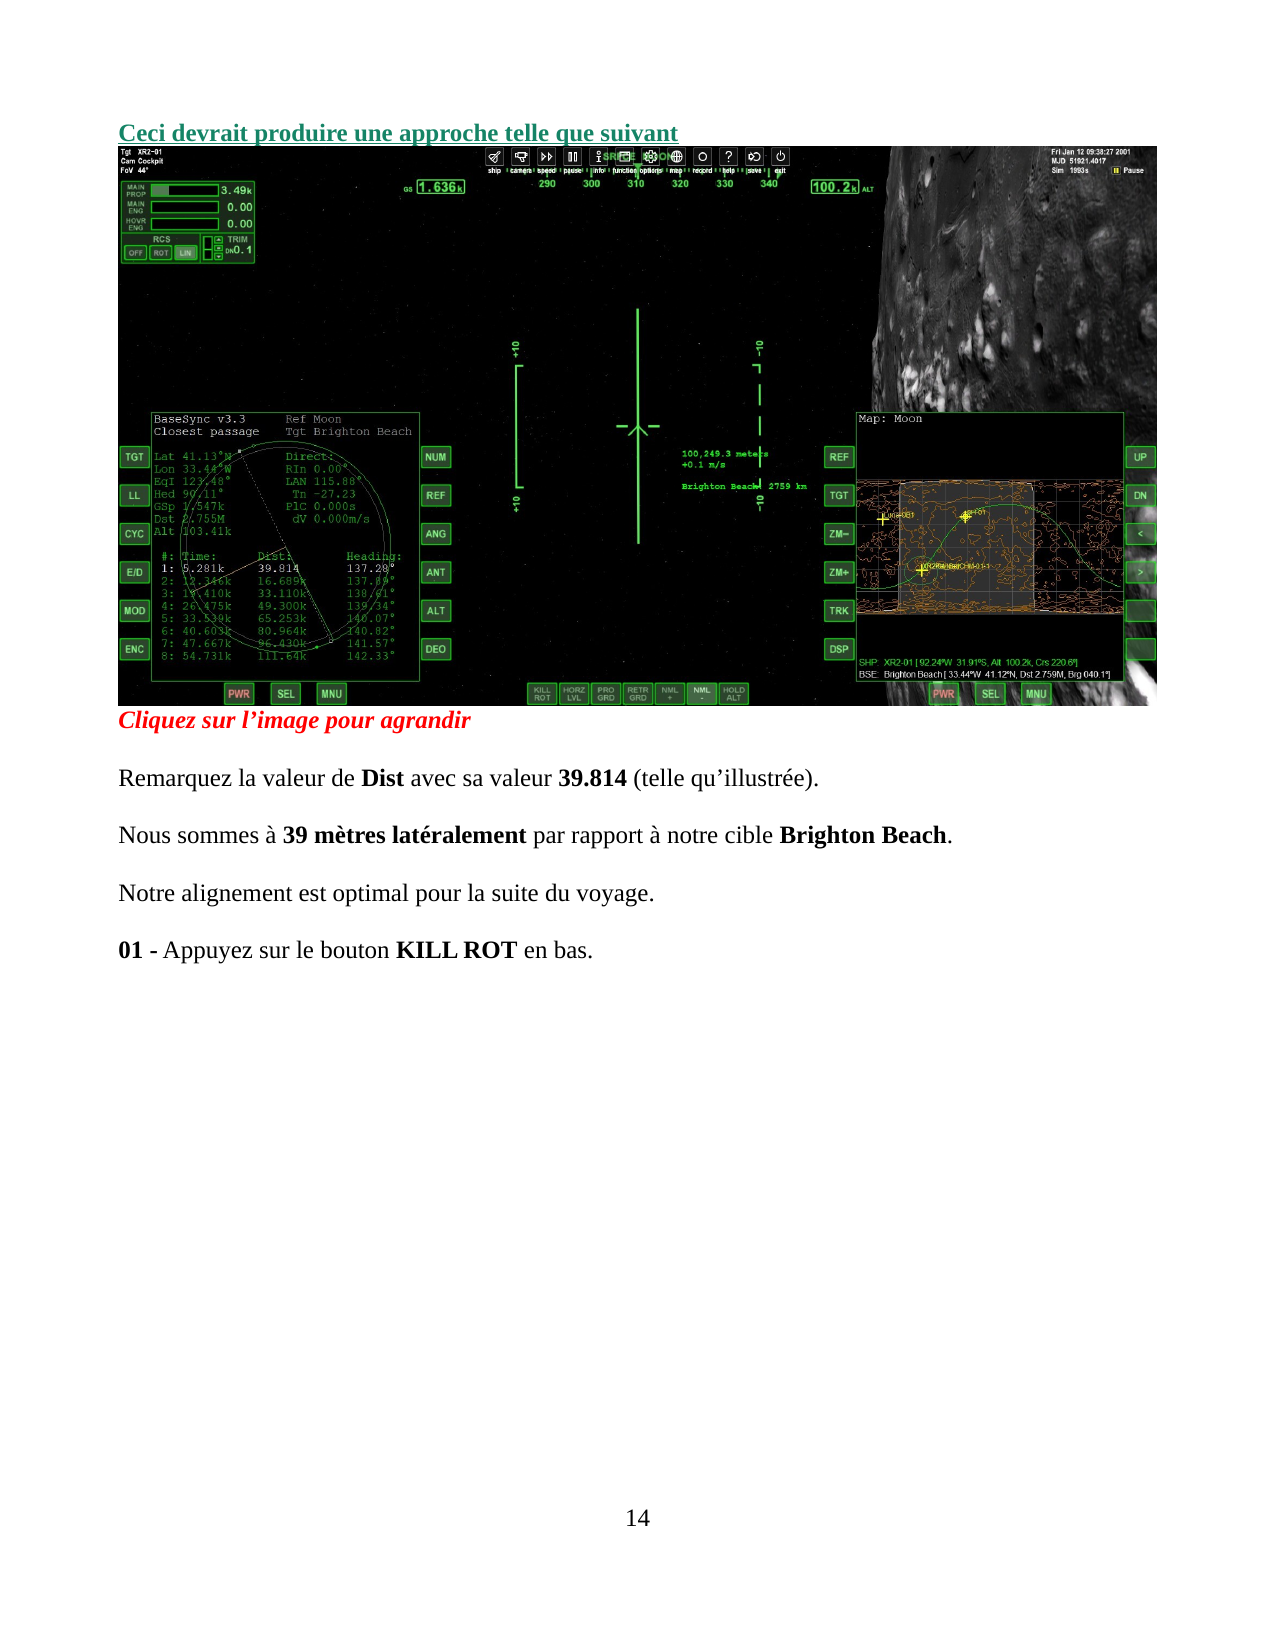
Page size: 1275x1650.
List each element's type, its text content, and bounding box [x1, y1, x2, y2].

picture [118, 146, 1157, 706]
text Ceci devrait produire une approche telle que suivant [118, 118, 1157, 146]
text Notre alignement est optimal pour la suite du voyage. [118, 878, 1157, 906]
text Nous sommes à 39 mètres latéralement par rapport à notre cible Brighton Beach. [118, 820, 1157, 849]
text 01 - Appuyez sur le bouton KILL ROT en bas. [118, 935, 1157, 964]
text Cliquez sur l’image pour agrandir [118, 706, 1157, 734]
text Remarquez la valeur de Dist avec sa valeur 39.814 (telle qu’illustrée). [118, 763, 1157, 791]
